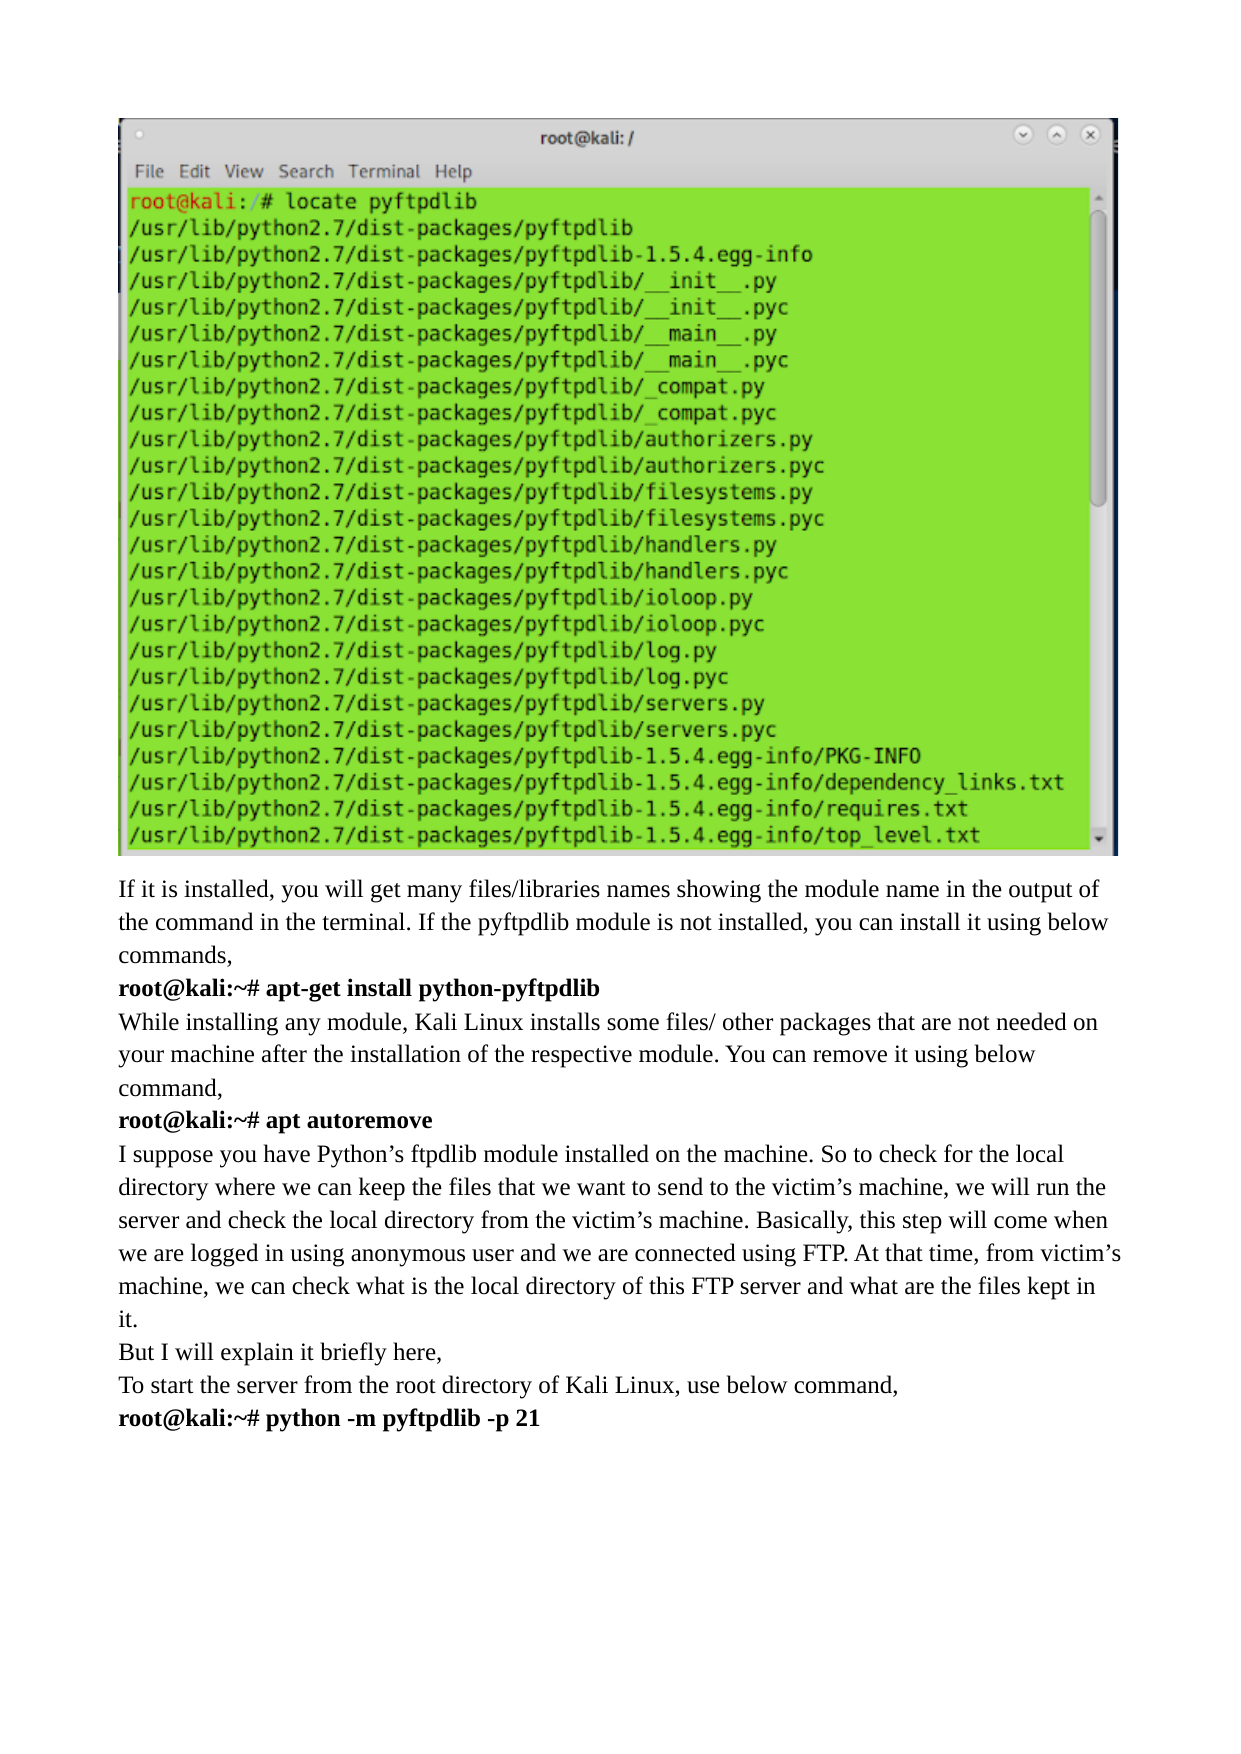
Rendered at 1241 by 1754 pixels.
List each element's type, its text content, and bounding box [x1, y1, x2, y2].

picture [118, 118, 1119, 856]
text If it is installed, you will get many files/libraries names showing the module name in the output of the command in the terminal. If the pyftpdlib module is not installed, you can install it using below commands, root@kali:~# apt-get install python-pyftpdlib While installing any module, Kali Linux installs some files/ other packages that are not needed on your machine after the installation of the respective module. You can remove it using below command, root@kali:~# apt autoremove I suppose you have Python’s ftpdlib module installed on the machine. So to check for the local directory where we can keep the files that we want to send to the victim’s machine, we will run the server and check the local directory from the victim’s machine. Basically, this step will come when we are logged in using anonymous user and we are connected using FTP. At that time, from victim’s machine, we can check what is the local directory of this FTP server and what are the files kept in it. But I will explain it briefly here, To start the server from the root directory of Kali Linux, use below command, root@kali:~# python -m pyftpdlib -p 21 [118, 874, 1122, 1432]
